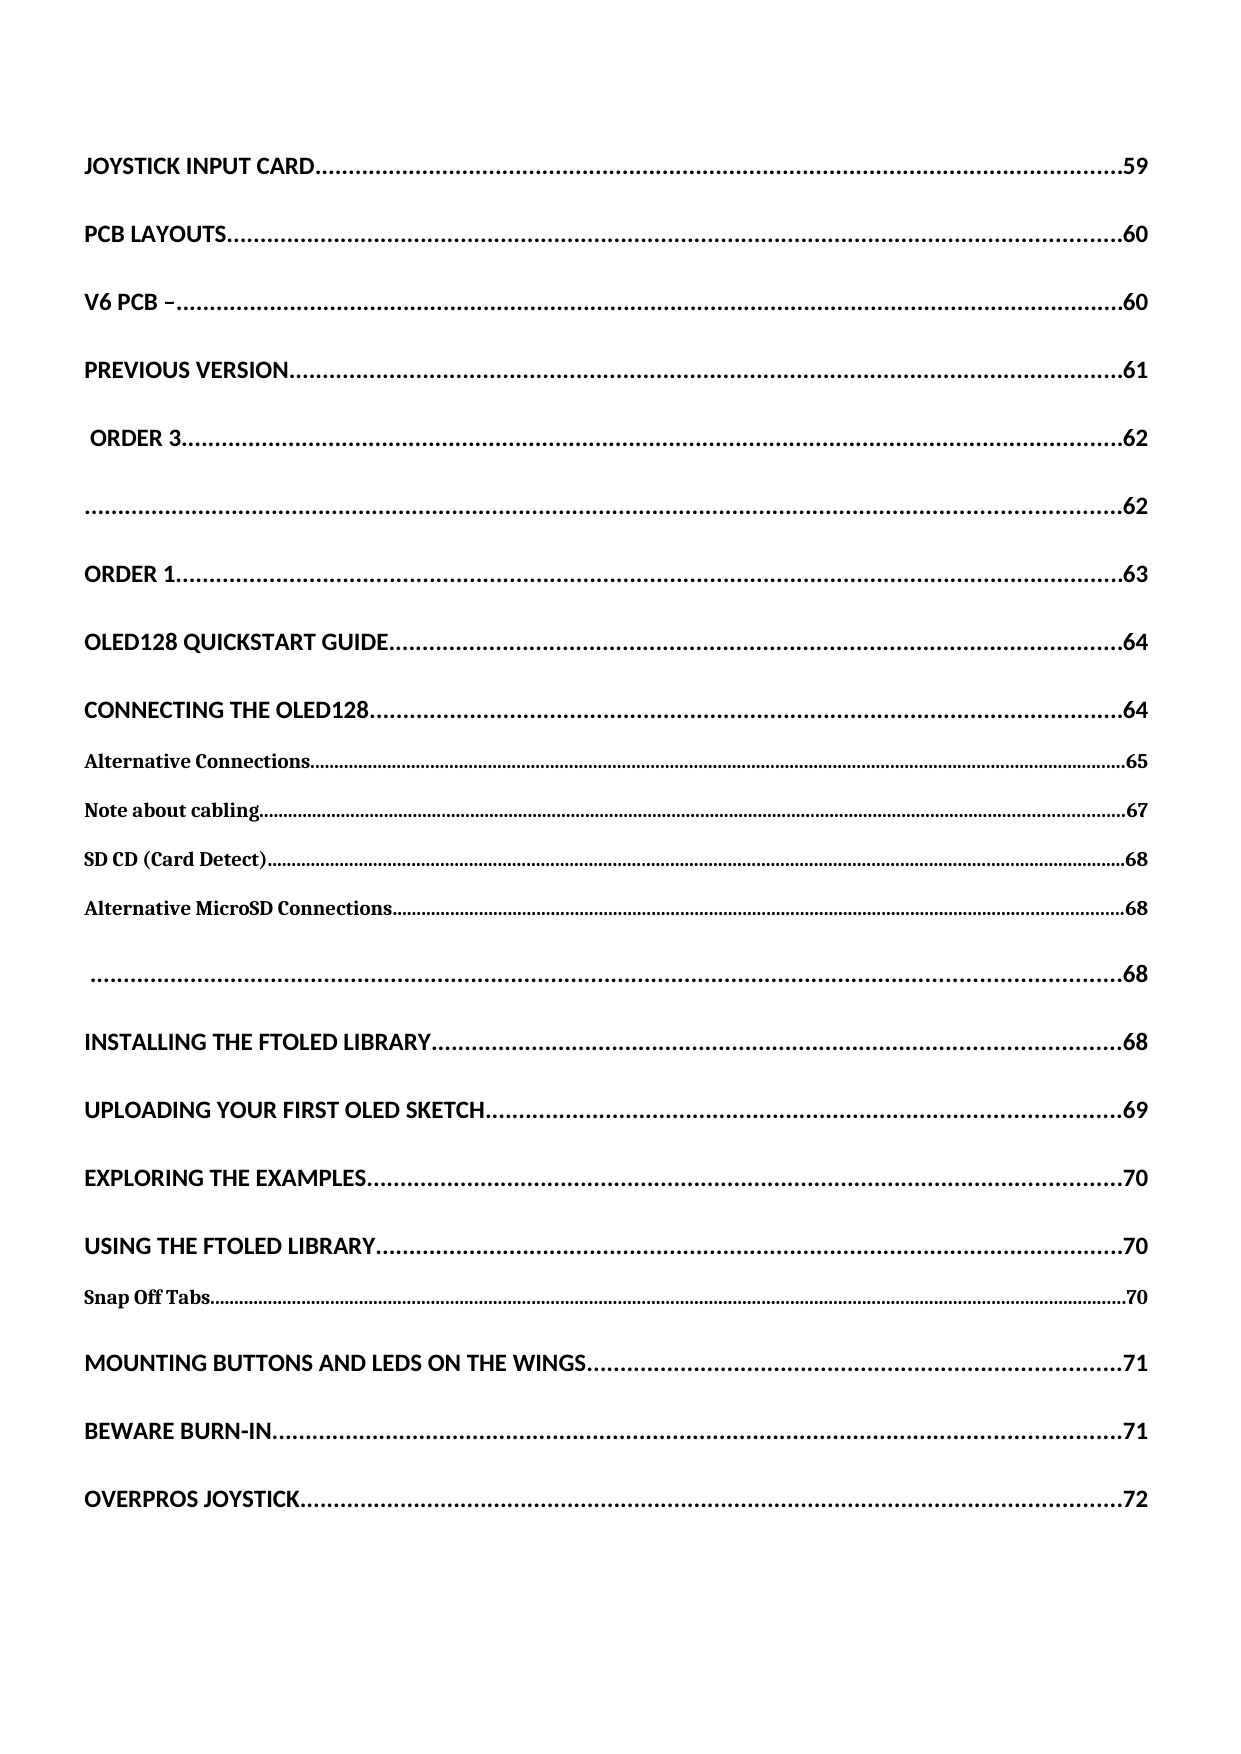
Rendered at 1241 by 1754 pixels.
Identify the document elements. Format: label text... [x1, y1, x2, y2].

text Snap Off Tabs 70 [84, 1286, 1148, 1309]
text PCB Layouts 60 [84, 218, 1148, 248]
text Order 3 62 [84, 422, 1148, 453]
text V6 PCB – 60 [84, 286, 1148, 317]
text Previous version 61 [84, 354, 1148, 384]
text OLED128 QuickStart Guide 64 [84, 626, 1148, 657]
text Beware Burn-In 71 [84, 1415, 1148, 1446]
text Connecting the OLED128 64 [84, 694, 1148, 725]
text 62 [84, 490, 1148, 521]
text OverPros Joystick 72 [84, 1483, 1148, 1514]
text Uploading your first OLED Sketch 69 [84, 1094, 1148, 1124]
text Exploring the Examples 70 [84, 1162, 1148, 1193]
text 68 [84, 958, 1148, 988]
text Order 1 63 [84, 558, 1148, 589]
text Mounting buttons and LEDs on the wings 71 [84, 1347, 1148, 1378]
text SD CD (Card Detect) 68 [84, 848, 1148, 872]
text Alternative Connections 65 [84, 750, 1148, 774]
text Joystick Input Card 59 [84, 150, 1148, 181]
text Installing the FTOLED Library 68 [84, 1026, 1148, 1057]
text Using the FTOLED Library 70 [84, 1230, 1148, 1261]
text Note about cabling 67 [84, 799, 1148, 823]
text Alternative MicroSD Connections 68 [84, 897, 1148, 921]
